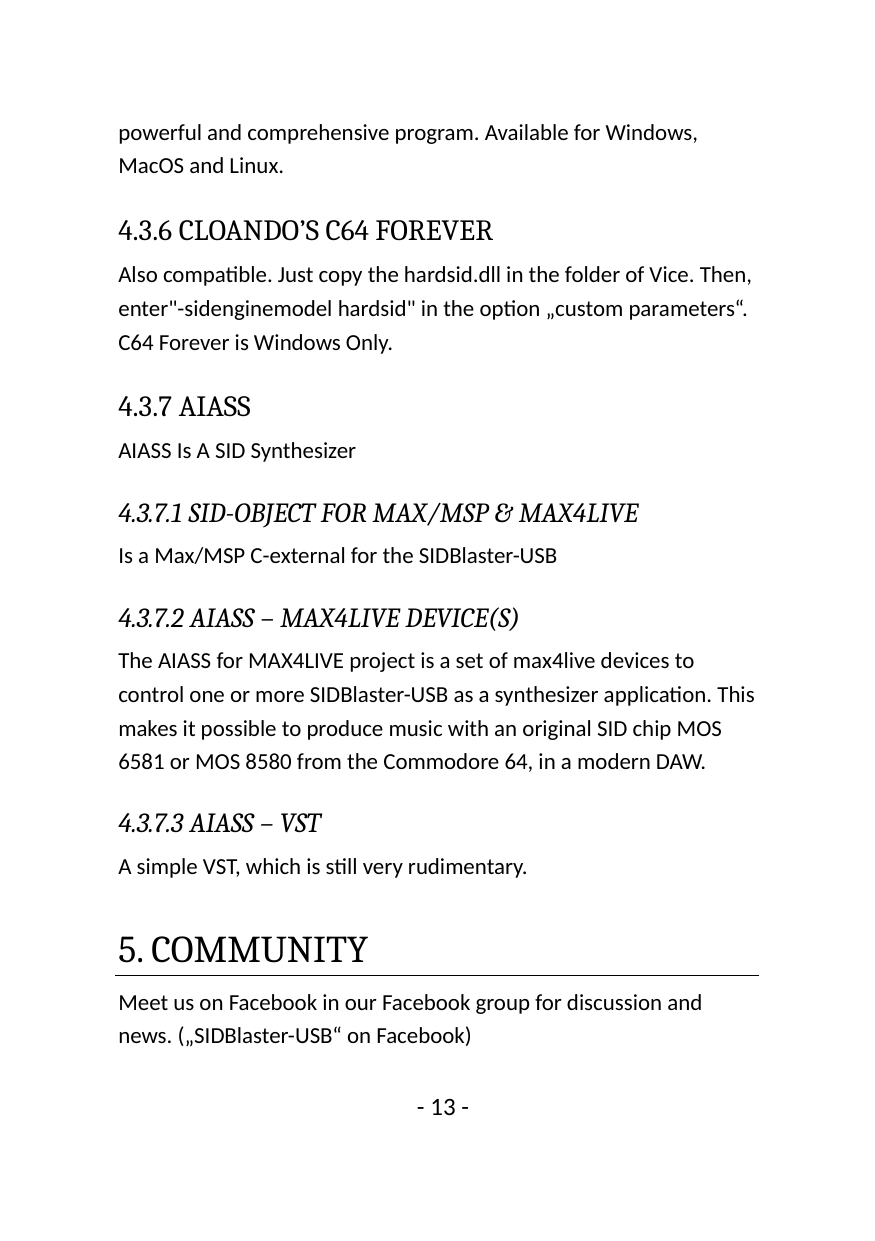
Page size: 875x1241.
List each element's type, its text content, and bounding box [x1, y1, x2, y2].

subtitle Community [115, 925, 759, 975]
text Meet us on Facebook in our Facebook group for discussion and news. („SIDBlaster-USB“ on Facebook) [118, 988, 756, 1049]
text The AIASS for MAX4LIVE project is a set of max4live devices to control one or more SIDBlaster-USB as a synthesizer application. This makes it possible to produce music with an original SID chip MOS 6581 or MOS 8580 from the Commodore 64, in a modern DAW. [118, 647, 756, 775]
subtitle AIASS [118, 390, 756, 424]
subtitle sid-object for Max/MSP & Max4Live [118, 497, 756, 529]
text Also compatible. Just copy the hardsid.dll in the folder of Vice. Then, enter"-sidenginemodel hardsid" in the option „custom parameters“. C64 Forever is Windows Only. [118, 261, 756, 356]
subtitle Cloando’s C64 Forever [118, 214, 756, 248]
subtitle AIASS – Max4Live device(s) [118, 602, 756, 634]
text A simple VST, which is still very rudimentary. [118, 852, 756, 880]
subtitle AIASS – VST [118, 808, 756, 840]
text powerful and comprehensive program. Available for Windows, MacOS and Linux. [118, 118, 756, 180]
text AIASS Is A SID Synthesizer [118, 437, 756, 465]
text Is a Max/MSP C-external for the SIDBlaster-USB [118, 542, 756, 570]
